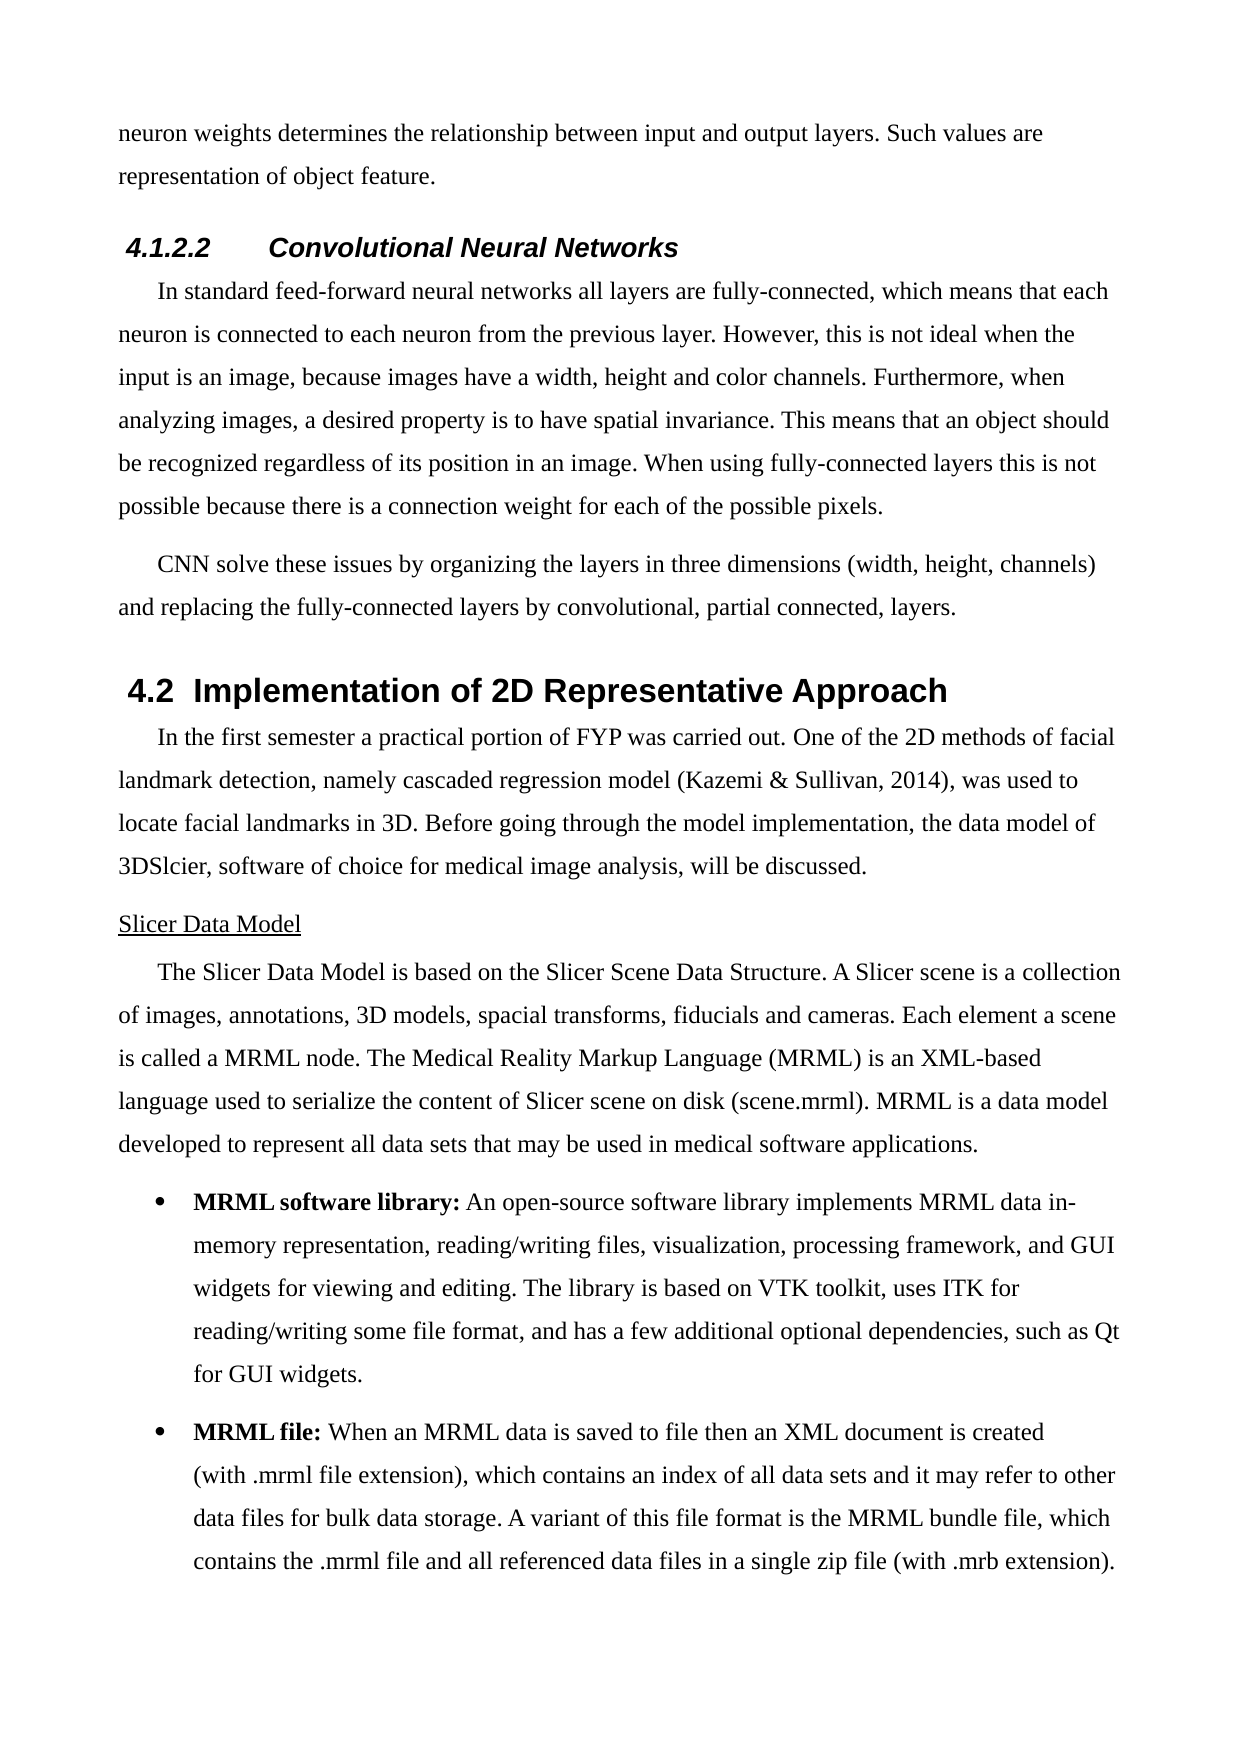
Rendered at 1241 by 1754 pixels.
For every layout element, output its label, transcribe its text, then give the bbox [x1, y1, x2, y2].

subtitle Convolutional Neural Networks [118, 231, 1122, 263]
text In standard feed-forward neural networks all layers are fully-connected, which means that each neuron is connected to each neuron from the previous layer. However, this is not ideal when the input is an image, because images have a width, height and color channels. Furthermore, when analyzing images, a desired property is to have spatial invariance. This means that an object should be recognized regardless of its position in an image. When using fully-connected layers this is not possible because there is a connection weight for each of the possible pixels. [118, 276, 1122, 520]
text CNN solve these issues by organizing the layers in three dimensions (width, height, channels) and replacing the fully-connected layers by convolutional, partial connected, layers. [118, 549, 1122, 621]
list MRML file: When an MRML data is saved to file then an XML document is created (with .mrml file extension), which contains an index of all data sets and it may refer to other data files for bulk data storage. A variant of this file format is the MRML bundle file, which contains the .mrml file and all referenced data files in a single zip file (with .mrb extension). [156, 1417, 1122, 1575]
text neuron weights determines the relationship between input and output layers. Such values are representation of object feature. [118, 118, 1122, 190]
subtitle Implementation of 2D Representative Approach [118, 671, 1122, 709]
list MRML software library: An open-source software library implements MRML data in-memory representation, reading/writing files, visualization, processing framework, and GUI widgets for viewing and editing. The library is based on VTK toolkit, uses ITK for reading/writing some file format, and has a few additional optional dependencies, such as Qt for GUI widgets. [156, 1187, 1122, 1388]
text The Slicer Data Model is based on the Slicer Scene Data Structure. A Slicer scene is a collection of images, annotations, 3D models, spacial transforms, fiducials and cameras. Each element a scene is called a MRML node. The Medical Reality Markup Language (MRML) is an XML-based language used to serialize the content of Slicer scene on disk (scene.mrml). MRML is a data model developed to represent all data sets that may be used in medical software applications. [118, 957, 1122, 1158]
text Slicer Data Model [118, 909, 1122, 938]
